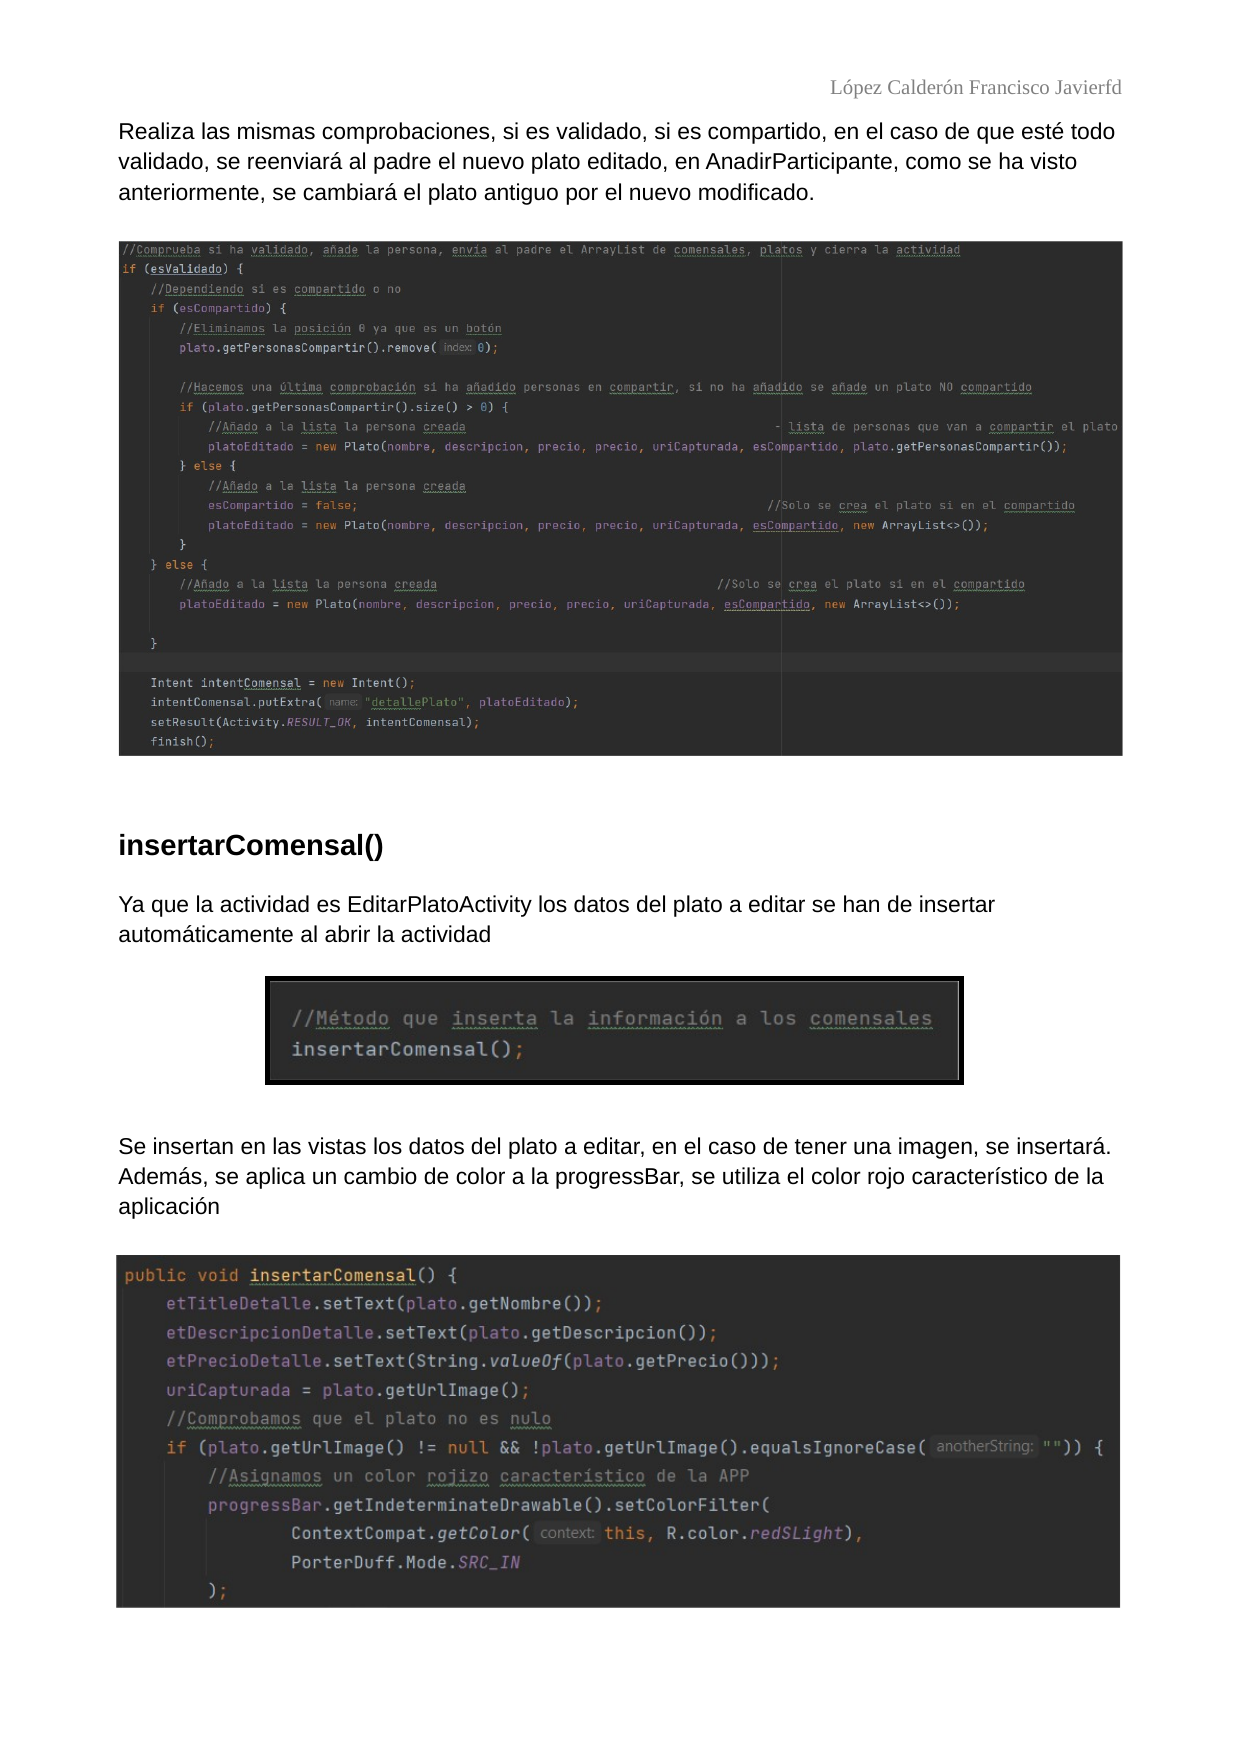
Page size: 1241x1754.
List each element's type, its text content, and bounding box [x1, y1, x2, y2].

text Se insertan en las vistas los datos del plato a editar, en el caso de tener una imagen, se insertará. [118, 1133, 1122, 1159]
subtitle insertarComensal() [118, 827, 1122, 861]
picture [116, 1255, 1121, 1608]
picture [270, 981, 959, 1080]
text Ya que la actividad es EditarPlatoActivity los datos del plato a editar se han de insertar automáticamente al abrir la actividad [118, 891, 1122, 948]
text Realiza las mismas comprobaciones, si es validado, si es compartido, en el caso de que esté todo validado, se reenviará al padre el nuevo plato editado, en AnadirParticipante, como se ha visto anteriormente, se cambiará el plato antiguo por el nuevo modificado. [118, 118, 1122, 205]
text Además, se aplica un cambio de color a la progressBar, se utiliza el color rojo característico de la aplicación [118, 1163, 1122, 1220]
picture [118, 241, 1123, 756]
